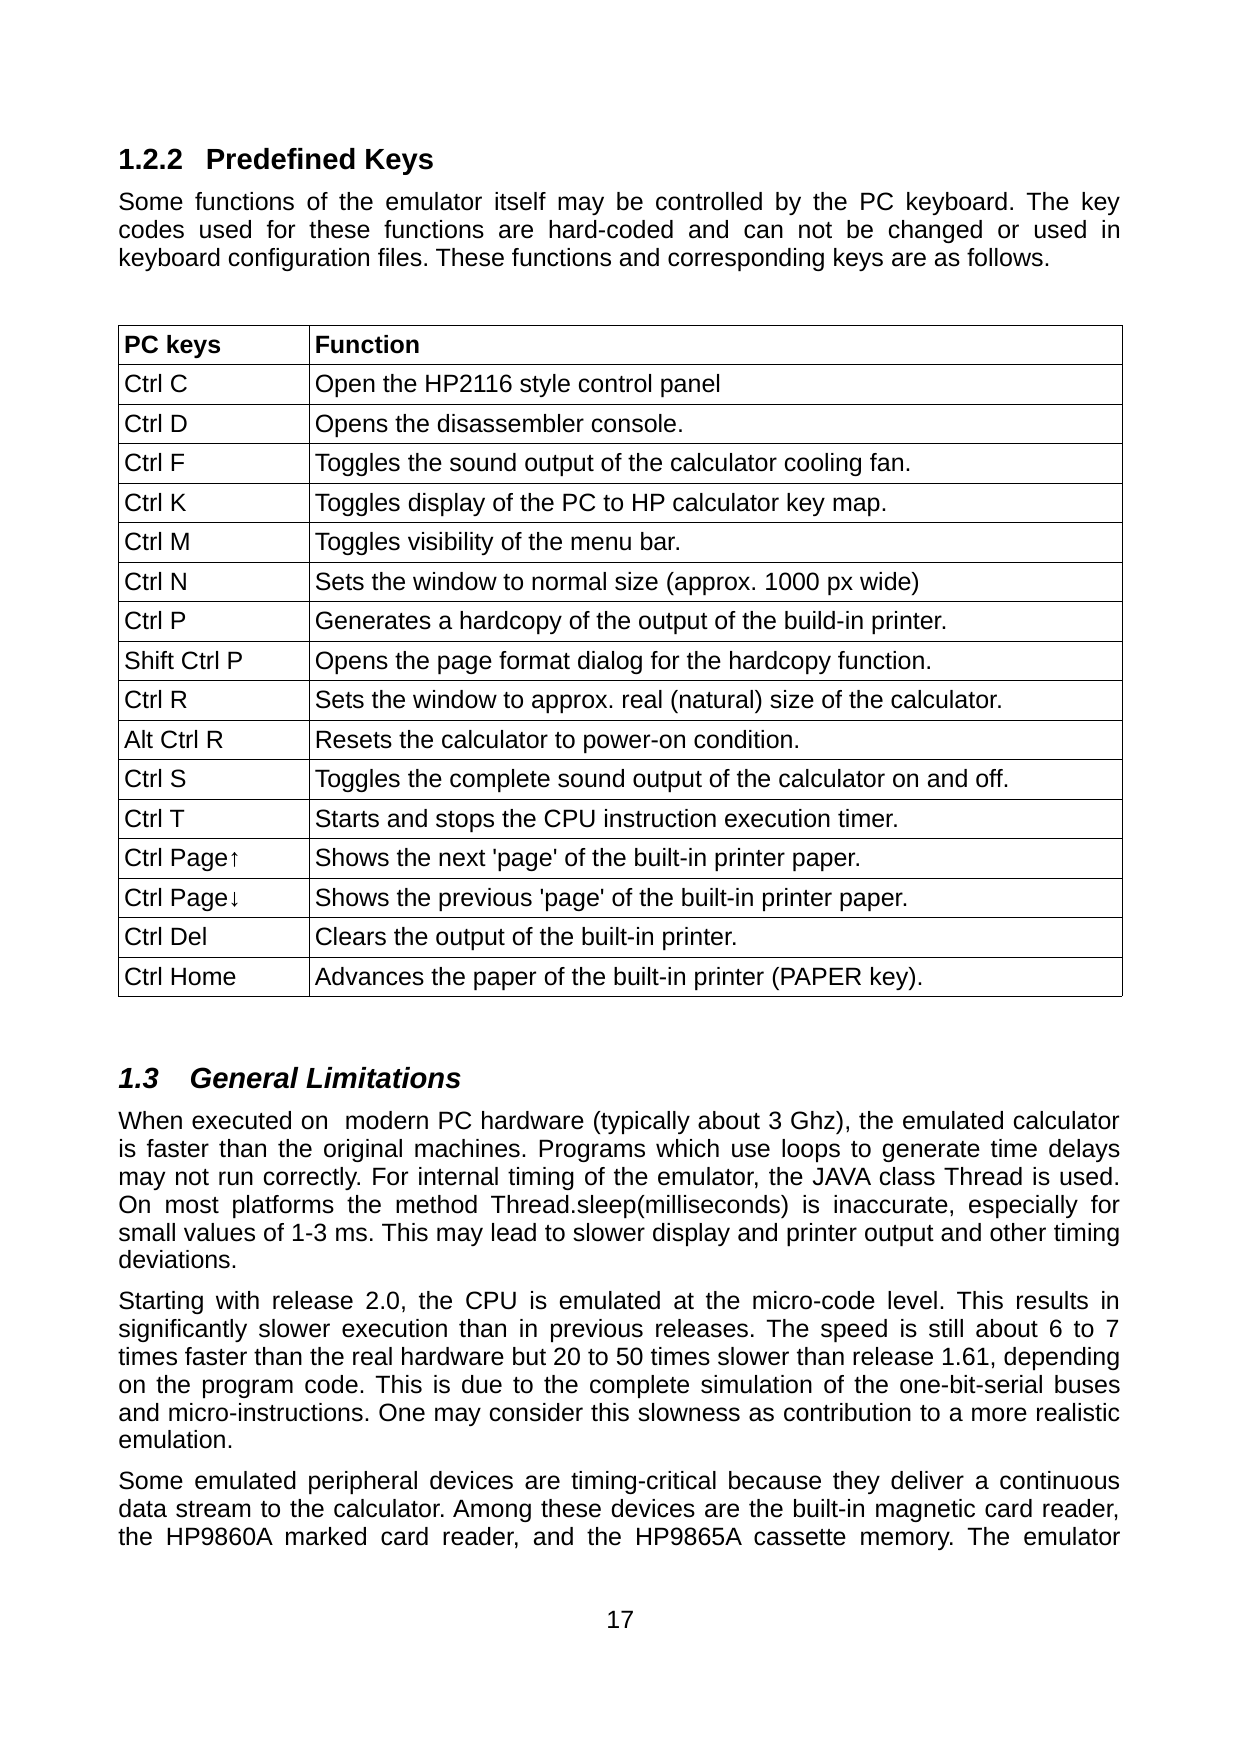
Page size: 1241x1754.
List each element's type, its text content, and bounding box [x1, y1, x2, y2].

table_header PC keys [119, 326, 309, 364]
table_cell Advances the paper of the built-in printer (PAPER key). [310, 958, 1122, 996]
table_cell Open the HP2116 style control panel [310, 365, 1122, 404]
table_cell Ctrl N [119, 563, 309, 601]
table_cell Ctrl D [119, 405, 309, 443]
text When executed on modern PC hardware (typically about 3 Ghz), the emulated calculator is faster than the original machines. Programs which use loops to generate time delays may not run correctly. For internal timing of the emulator, the JAVA class Thread is used. On most platforms the method Thread.sleep(milliseconds) is inaccurate, especially for small values of 1-3 ms. This may lead to slower display and printer output and other timing deviations. [118, 1107, 1122, 1274]
table_cell Ctrl Page↑ [119, 839, 309, 878]
table_cell Ctrl Home [119, 958, 309, 996]
text Some functions of the emulator itself may be controlled by the PC keyboard. The key codes used for these functions are hard-coded and can not be changed or used in keyboard configuration files. These functions and corresponding keys are as follows. [118, 188, 1122, 272]
table_cell Opens the page format dialog for the hardcopy function. [310, 642, 1122, 680]
text Starting with release 2.0, the CPU is emulated at the micro-code level. This results in significantly slower execution than in previous releases. The speed is still about 6 to 7 times faster than the real hardware but 20 to 50 times slower than release 1.61, depending on the program code. This is due to the complete simulation of the one-bit-serial buses and micro-instructions. One may consider this slowness as contribution to a more realistic emulation. [118, 1287, 1122, 1454]
table_cell Toggles the complete sound output of the calculator on and off. [310, 760, 1122, 799]
table_cell Shows the next 'page' of the built-in printer paper. [310, 839, 1122, 878]
table_cell Toggles display of the PC to HP calculator key map. [310, 484, 1122, 522]
table_cell Sets the window to approx. real (natural) size of the calculator. [310, 681, 1122, 720]
table_cell Generates a hardcopy of the output of the build-in printer. [310, 602, 1122, 641]
table_cell Toggles the sound output of the calculator cooling fan. [310, 444, 1122, 483]
table_cell Shows the previous 'page' of the built-in printer paper. [310, 879, 1122, 917]
subtitle General Limitations [118, 1062, 1122, 1094]
subtitle Predefined Keys [118, 143, 1122, 176]
table_cell Ctrl P [119, 602, 309, 641]
table_cell Clears the output of the built-in printer. [310, 918, 1122, 957]
table_cell Starts and stops the CPU instruction execution timer. [310, 800, 1122, 838]
table_cell Ctrl C [119, 365, 309, 404]
table_cell Ctrl S [119, 760, 309, 799]
table_cell Ctrl M [119, 523, 309, 562]
table_cell Resets the calculator to power-on condition. [310, 721, 1122, 759]
table_cell Sets the window to normal size (approx. 1000 px wide) [310, 563, 1122, 601]
table_cell Toggles visibility of the menu bar. [310, 523, 1122, 562]
table_cell Ctrl T [119, 800, 309, 838]
table_cell Shift Ctrl P [119, 642, 309, 680]
text Some emulated peripheral devices are timing-critical because they deliver a continuous data stream to the calculator. Among these devices are the built-in magnetic card reader, the HP9860A marked card reader, and the HP9865A cassette memory. The emulator [118, 1467, 1122, 1550]
table_cell Alt Ctrl R [119, 721, 309, 759]
table_cell Ctrl K [119, 484, 309, 522]
table_cell Ctrl F [119, 444, 309, 483]
table_cell Ctrl Del [119, 918, 309, 957]
table_cell Opens the disassembler console. [310, 405, 1122, 443]
table_header Function [310, 326, 1122, 364]
table_cell Ctrl R [119, 681, 309, 720]
table_cell Ctrl Page↓ [119, 879, 309, 917]
